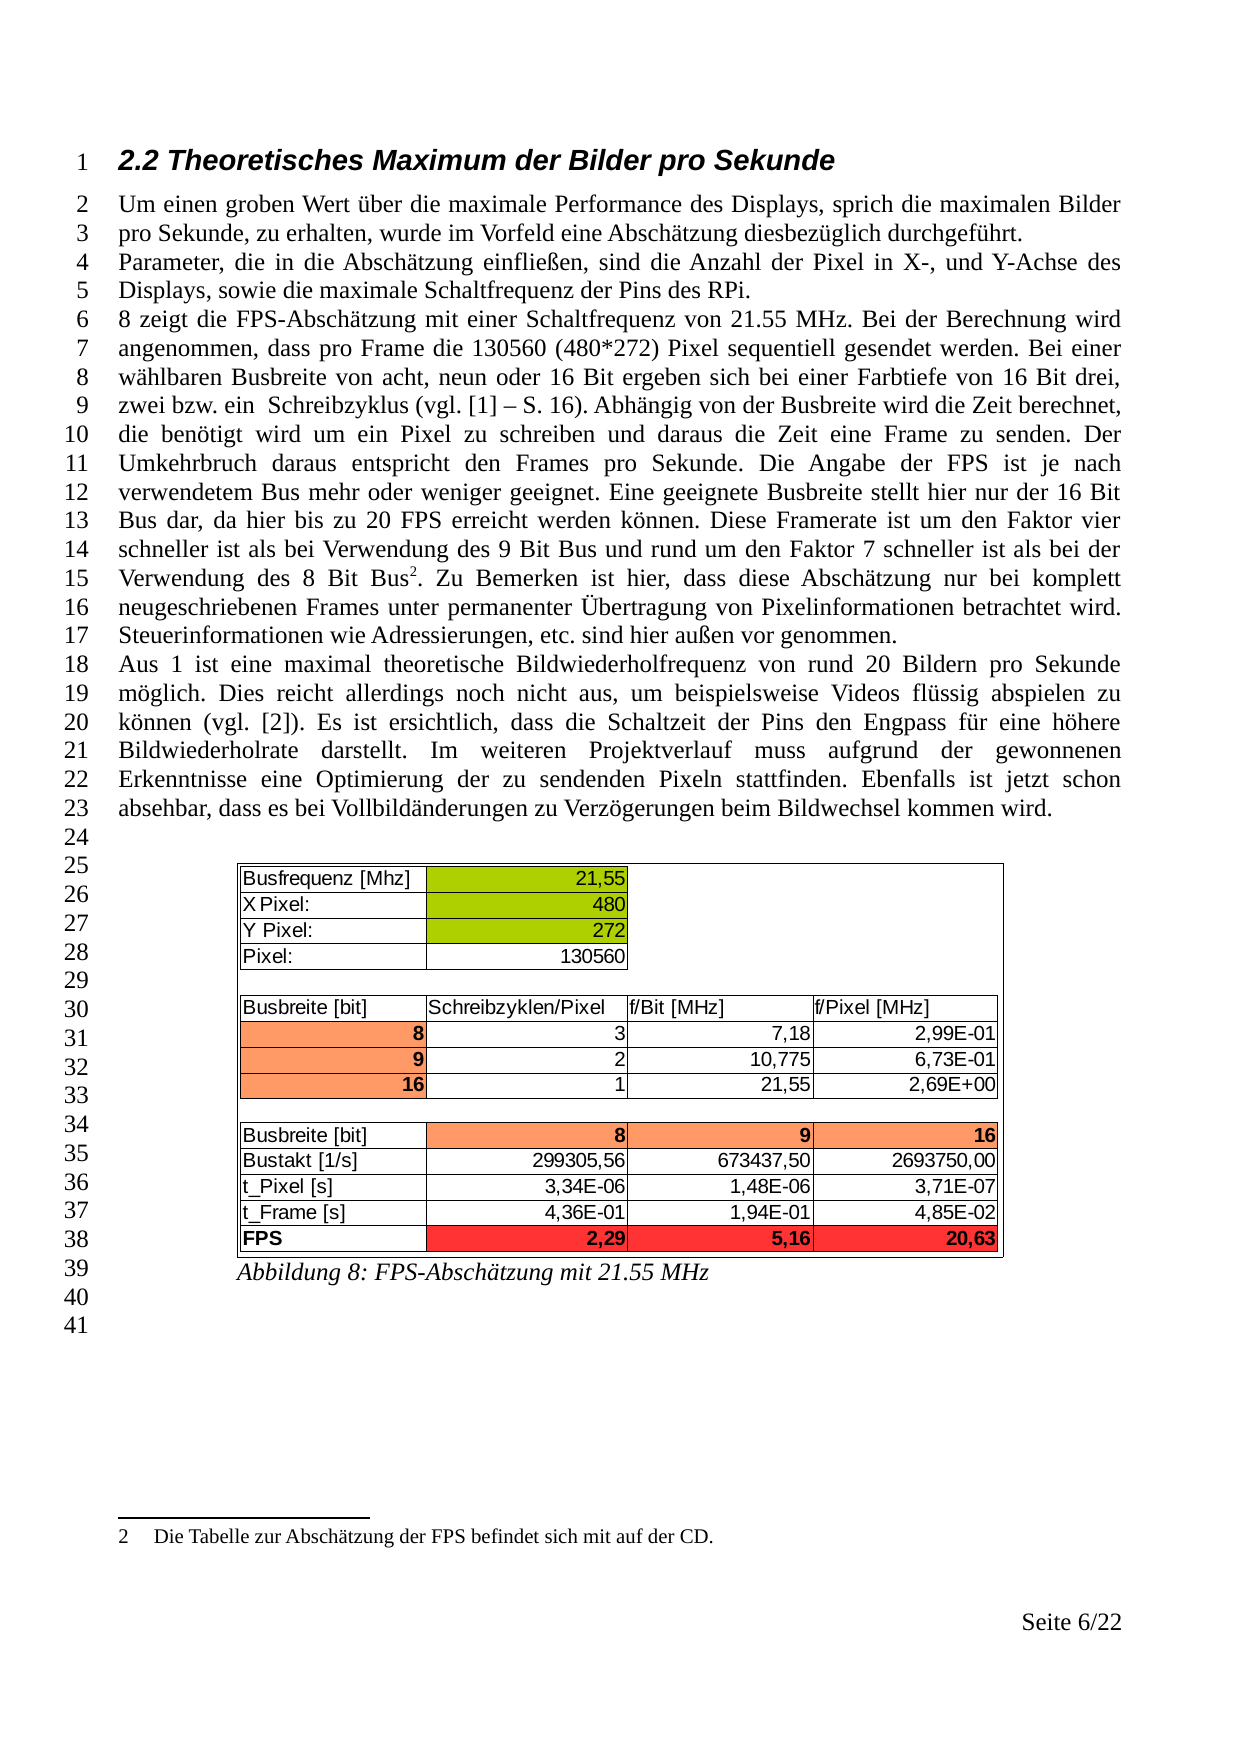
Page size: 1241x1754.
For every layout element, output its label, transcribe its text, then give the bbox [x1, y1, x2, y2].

text Abbildung 8 zeigt die FPS-Abschätzung mit einer Schaltfrequenz von 21.55 MHz. Bei der Berechnung wird angenommen, dass pro Frame die 130560 (480*272) Pixel sequentiell gesendet werden. Bei einer wählbaren Busbreite von acht, neun oder 16 Bit ergeben sich bei einer Farbtiefe von 16 Bit drei, zwei bzw. ein Schreibzyklus (vgl. [1] – S. 16). Abhängig von der Busbreite wird die Zeit berechnet, die benötigt wird um ein Pixel zu schreiben und daraus die Zeit eine Frame zu senden. Der Umkehrbruch daraus entspricht den Frames pro Sekunde. Die Angabe der FPS ist je nach verwendetem Bus mehr oder weniger geeignet. Eine geeignete Busbreite stellt hier nur der 16 Bit Bus dar, da hier bis zu 20 FPS erreicht werden können. Diese Framerate ist um den Faktor vier schneller ist als bei Verwendung des 9 Bit Bus und rund um den Faktor 7 schneller ist als bei der Verwendung des 8 Bit Bus. Zu Bemerken ist hier, dass diese Abschätzung nur bei komplett neugeschriebenen Frames unter permanenter Übertragung von Pixelinformationen betrachtet wird. Steuerinformationen wie Adressierungen, etc. sind hier außen vor genommen. [118, 304, 1122, 649]
text Um einen groben Wert über die maximale Performance des Displays, sprich die maximalen Bilder pro Sekunde, zu erhalten, wurde im Vorfeld eine Abschätzung diesbezüglich durchgeführt. [118, 189, 1122, 247]
text Aus Abbildung 1 ist eine maximal theoretische Bildwiederholfrequenz von rund 20 Bildern pro Sekunde möglich. Dies reicht allerdings noch nicht aus, um beispielsweise Videos flüssig abspielen zu können (vgl. [2]). Es ist ersichtlich, dass die Schaltzeit der Pins den Engpass für eine höhere Bildwiederholrate darstellt. Im weiteren Projektverlauf muss aufgrund der gewonnenen Erkenntnisse eine Optimierung der zu sendenden Pixeln stattfinden. Ebenfalls ist jetzt schon absehbar, dass es bei Vollbildänderungen zu Verzögerungen beim Bildwechsel kommen wird. [118, 649, 1122, 822]
text Abbildung 8: FPS-Abschätzung mit 21.55 MHz [238, 864, 1003, 1257]
text Die Tabelle zur Abschätzung der FPS befindet sich mit auf der CD. [118, 1524, 1122, 1548]
subtitle 2.2 Theoretisches Maximum der Bilder pro Sekunde [118, 143, 1122, 177]
text Parameter, die in die Abschätzung einfließen, sind die Anzahl der Pixel in X-, und Y-Achse des Displays, sowie die maximale Schaltfrequenz der Pins des RPi. [118, 247, 1122, 304]
text Abbildung 8: FPS-Abschätzung mit 21.55 MHz [237, 1258, 1003, 1286]
